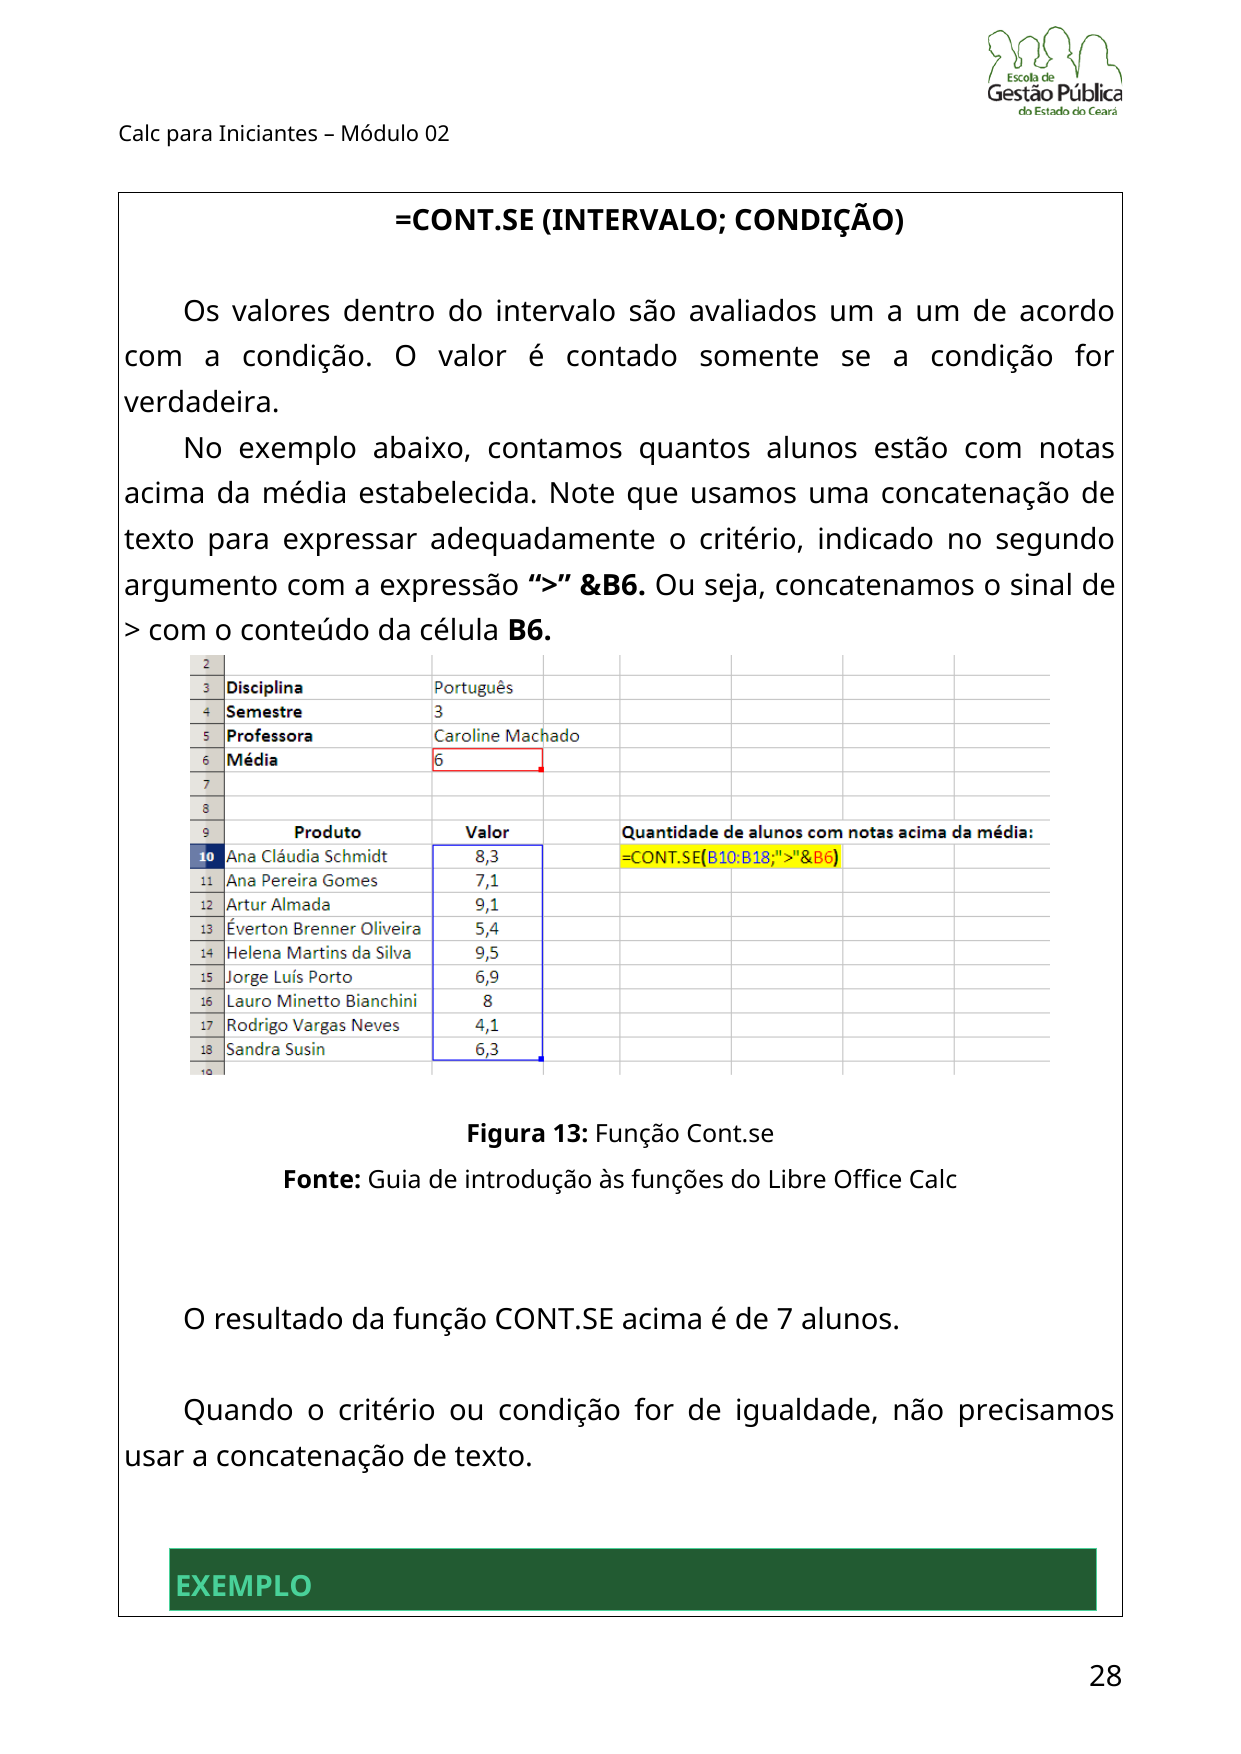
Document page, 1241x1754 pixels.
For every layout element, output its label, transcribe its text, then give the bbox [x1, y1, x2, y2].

picture [190, 655, 1050, 1076]
table_cell A função CONT.SE tem como objetivo contar quantos valores obedecem a um determinado critério. A estrutura é bastante simples: =CONT.SE (INTERVALO; CONDIÇÃO) Os valores dentro do intervalo são avaliados um a um de acordo com a condição. O valor é contado somente se a condição for verdadeira. No exemplo abaixo, contamos quantos alunos estão com notas acima da média estabelecida. Note que usamos uma concatenação de texto para expressar adequadamente o critério, indicado no segundo argumento com a expressão “>” &B6. Ou seja, concatenamos o sinal de > com o conteúdo da célula B6. O resultado da função CONT.SE acima é de 7 alunos. Quando o critério ou condição for de igualdade, não precisamos usar a concatenação de texto. Em sua construção mais comum, a função CONT.SE permite apenas um argumento como critério de contagem. No entanto, em casos específicos, é possível utilizar mais de um argumento através do uso de expressões regulares em fórmulas. O exemplo abaixo ilustra essa situação. A partir da tabela abaixo, desejamos obter a quantidade de cadastros de pessoas, que são dos estados do Rio Grande do Sul e Santa Catarina. Uma abordagem óbvia e simples seria a soma de CONT.SE: =CONT.SE(F3:F8;"RS") + CONT.SE(F3:F8;"SC") Uma abordagem elegante poderia utilizar expressões regulares: =CONT.SE(F3:F8;"RS|SC") Onde o símbolo “ | ” (pipe) entre as siglas RS e SC representa a operação "OU" lógica. Logo, estamos contando apenas os valores do intervalo de F3 até F8 que são iguais a RS ou a SC. [119, 193, 1122, 1616]
picture [118, 26, 1123, 115]
table_header EXEMPLO [170, 1549, 1096, 1610]
